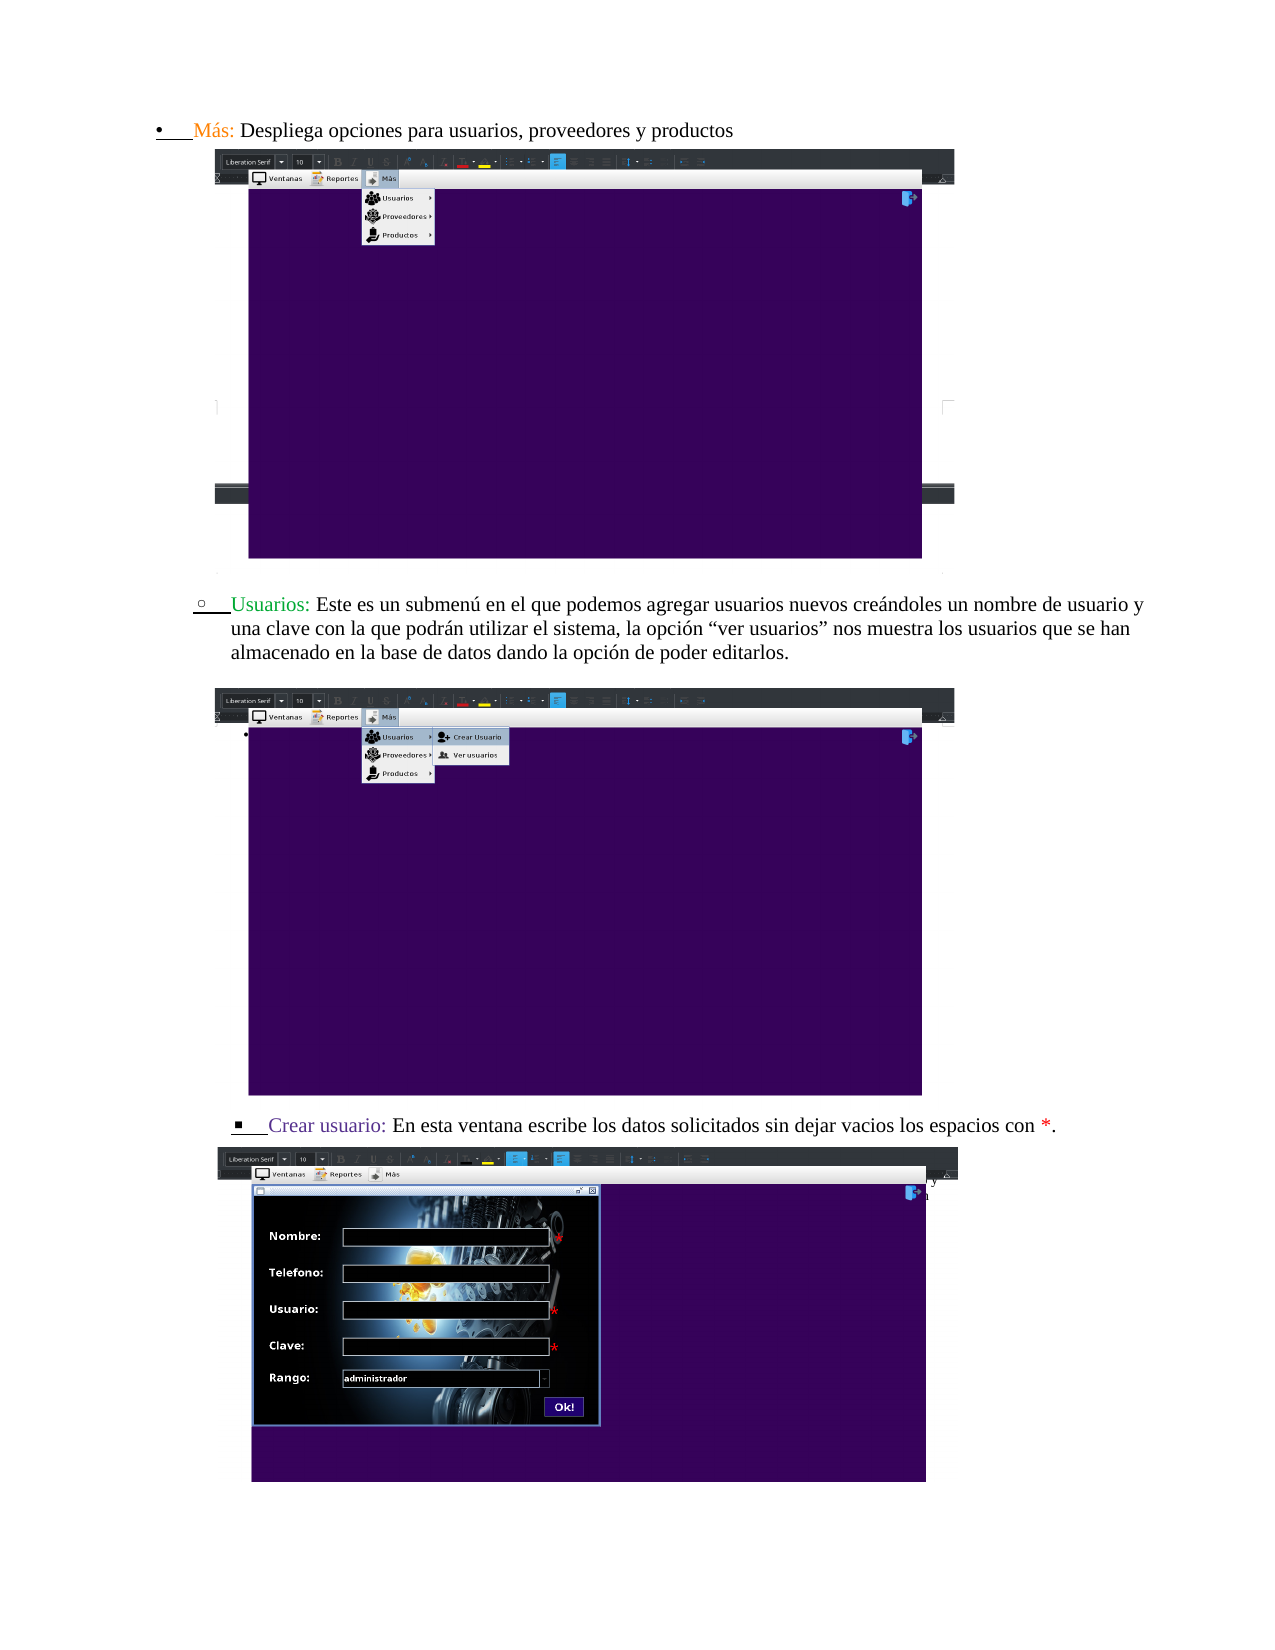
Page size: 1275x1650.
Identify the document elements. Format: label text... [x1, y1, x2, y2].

list Usuarios: Este es un submenú en el que podemos agregar usuarios nuevos creándoles un nombre de usuario y una clave con la que podrán utilizar el sistema, la opción “ver usuarios” nos muestra los usuarios que se han almacenado en la base de datos dando la opción de poder editarlos. [193, 591, 1157, 664]
picture [214, 688, 955, 1110]
list Más: Despliega opciones para usuarios, proveedores y productos [156, 118, 1157, 142]
picture [217, 1147, 958, 1482]
picture [214, 149, 955, 574]
list Crear usuario: En esta ventana escribe los datos solicitados sin dejar vacios los espacios con *. [231, 1113, 1157, 1137]
